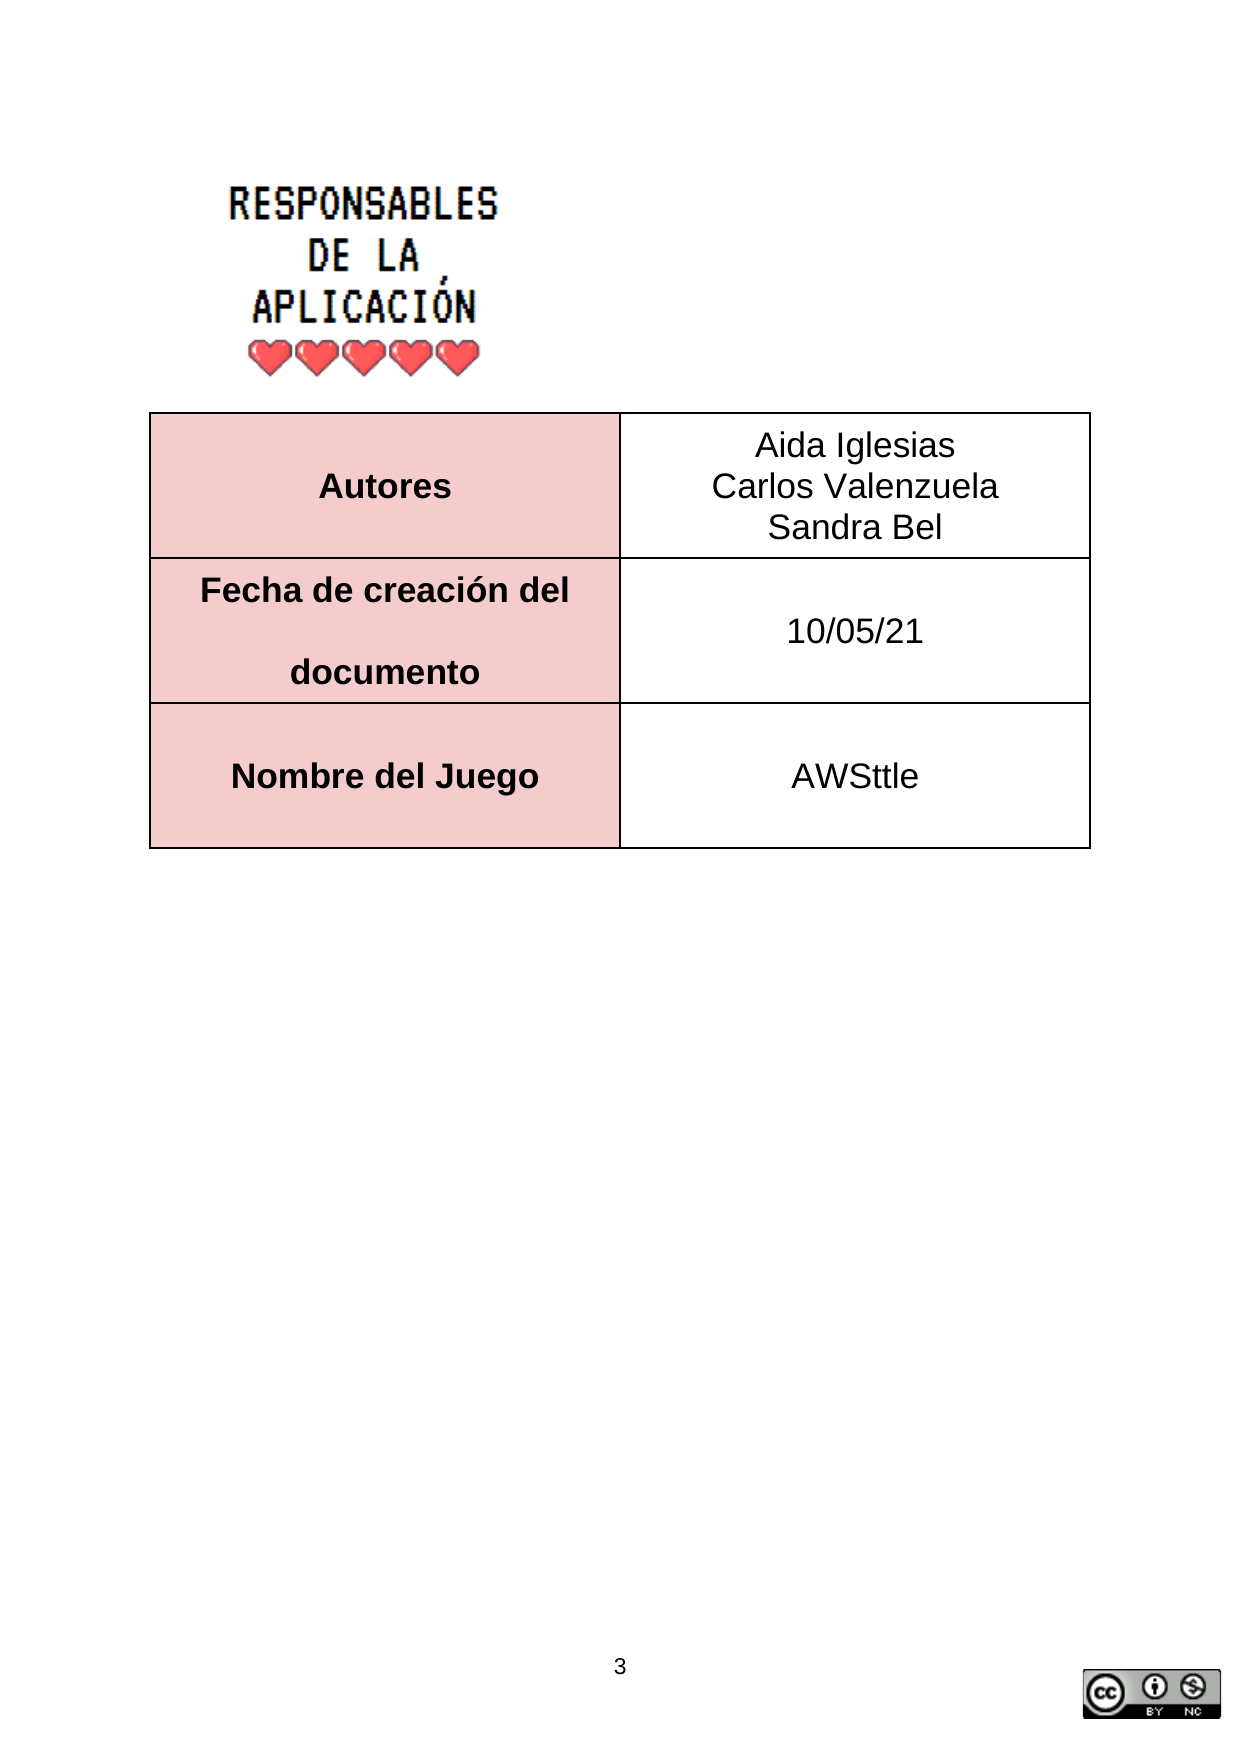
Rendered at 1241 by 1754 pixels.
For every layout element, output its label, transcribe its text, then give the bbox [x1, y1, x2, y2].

table_cell 10/05/21 [621, 559, 1089, 702]
table_header Autores [151, 414, 619, 557]
picture [1082, 1669, 1222, 1719]
table_cell Fecha de creación del documento [151, 559, 619, 702]
table_cell AWSttle [621, 704, 1089, 847]
picture [225, 179, 507, 392]
subtitle 1.- Responsables de la aplicación [225, 179, 1090, 399]
table_header Aida Iglesias Carlos Valenzuela Sandra Bel [621, 414, 1089, 557]
table_cell Nombre del Juego [151, 704, 619, 847]
